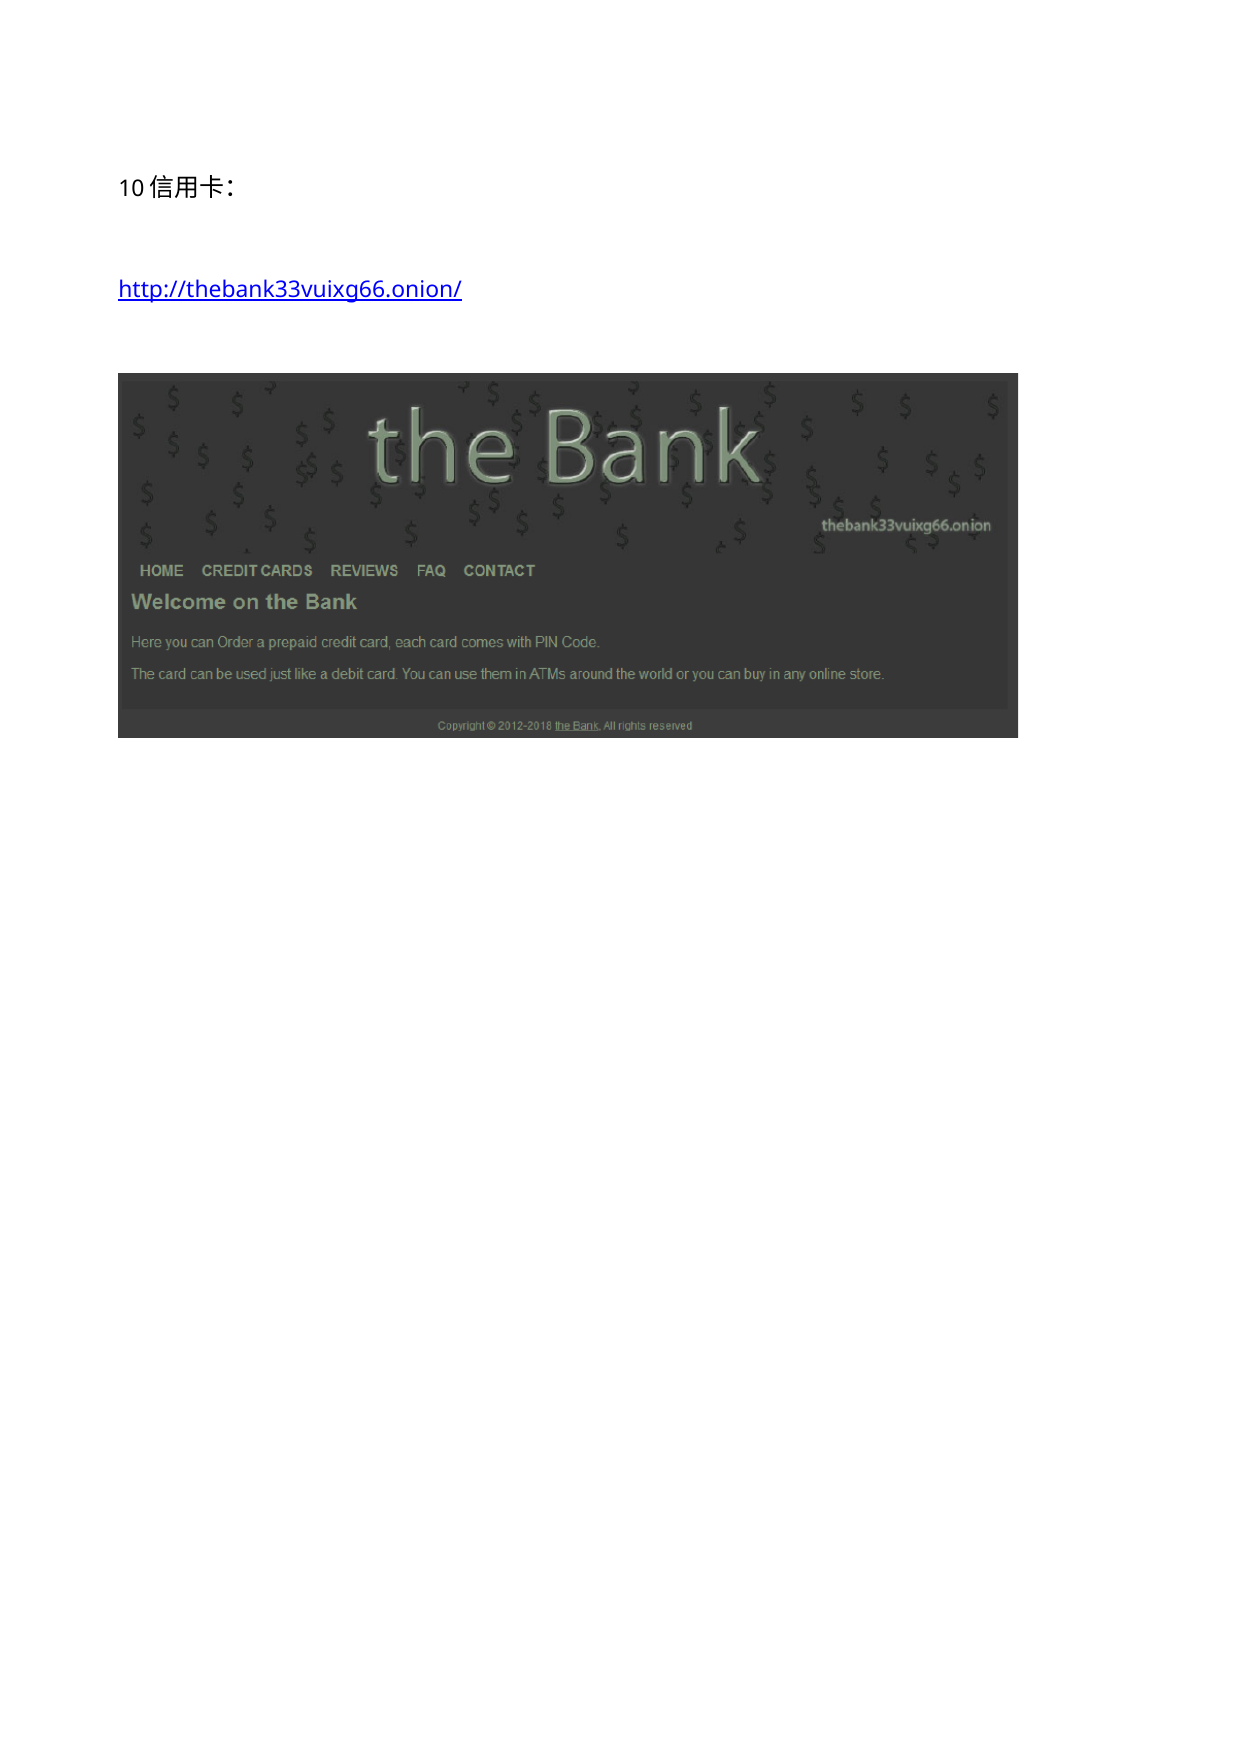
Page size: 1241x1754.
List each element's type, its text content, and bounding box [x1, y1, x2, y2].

text http://thebank33vuixg66.onion/ [118, 273, 1122, 304]
text 10信用卡： [118, 167, 1122, 203]
